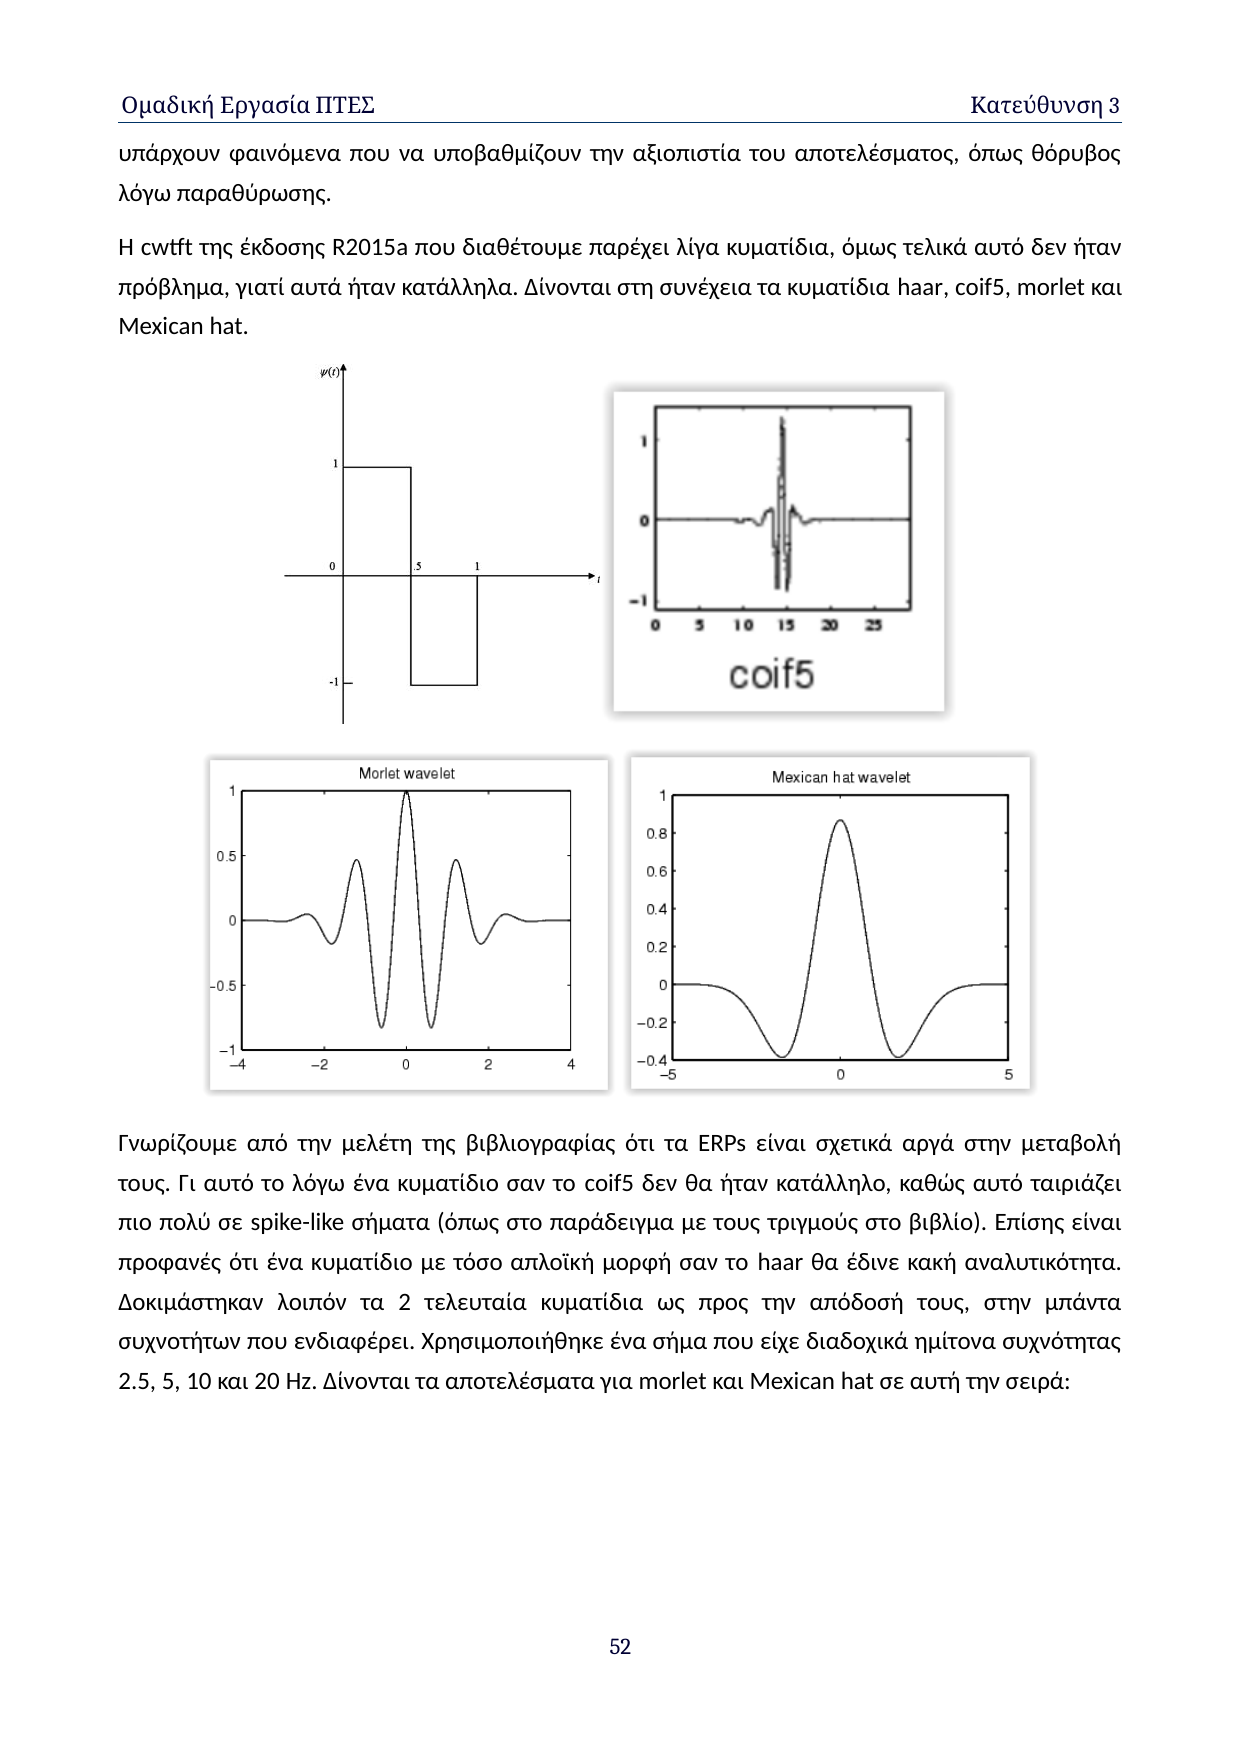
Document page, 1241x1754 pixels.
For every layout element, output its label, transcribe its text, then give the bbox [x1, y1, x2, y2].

picture [284, 364, 957, 724]
text Γνωρίζουμε από την μελέτη της βιβλιογραφίας ότι τα ERPs είναι σχετικά αργά στην μεταβολή τους. Γι αυτό το λόγω ένα κυματίδιο σαν το coif5 δεν θα ήταν κατάλληλο, καθώς αυτό ταιριάζει πιο πολύ σε spike-like σήματα (όπως στο παράδειγμα με τους τριγμούς στο βιβλίο). Επίσης είναι προφανές ότι ένα κυματίδιο με τόσο απλοϊκή μορφή σαν το haar θα έδινε κακή αναλυτικότητα. Δοκιμάστηκαν λοιπόν τα 2 τελευταία κυματίδια ως προς την απόδοσή τους, στην μπάντα συχνοτήτων που ενδιαφέρει. Χρησιμοποιήθηκε ένα σήμα που είχε διαδοχικά ημίτονα συχνότητας 2.5, 5, 10 και 20 Hz. Δίνονται τα αποτελέσματα για morlet και Mexican hat σε αυτή την σειρά: [118, 1127, 1122, 1395]
picture [201, 751, 616, 1098]
picture [621, 747, 1039, 1098]
text υπάρχουν φαινόμενα που να υποβαθμίζουν την αξιοπιστία του αποτελέσματος, όπως θόρυβος λόγω παραθύρωσης. [118, 137, 1122, 208]
text Η cwtft της έκδοσης R2015a που διαθέτουμε παρέχει λίγα κυματίδια, όμως τελικά αυτό δεν ήταν πρόβλημα, γιατί αυτά ήταν κατάλληλα. Δίνονται στη συνέχεια τα κυματίδια haar, coif5, morlet και Mexican hat. [118, 231, 1122, 341]
